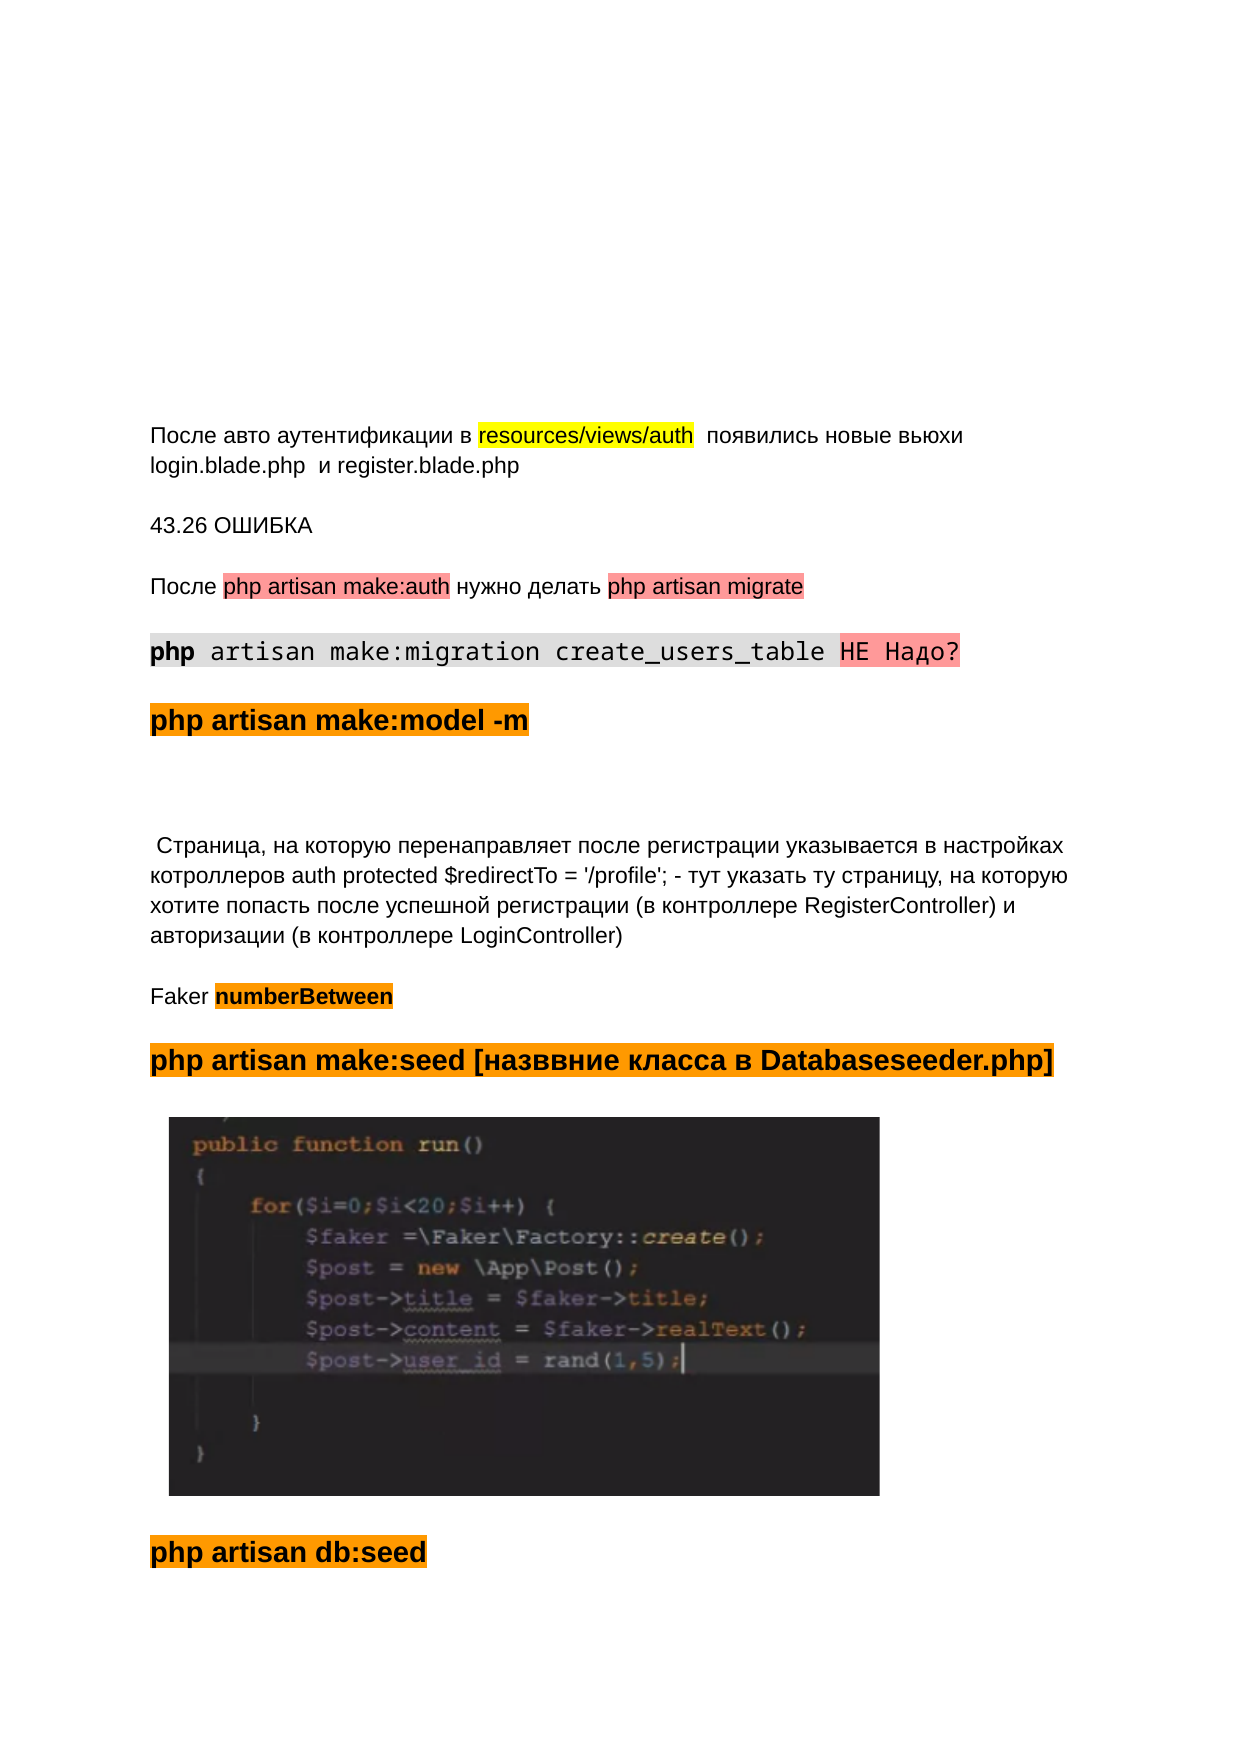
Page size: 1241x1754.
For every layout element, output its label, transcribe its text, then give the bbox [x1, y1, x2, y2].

text 43.26 ОШИБКА [150, 512, 1090, 539]
text После авто аутентификации в resources/views/auth появились новые вьюхи login.blade.php и register.blade.php [150, 422, 1090, 478]
text Faker numberBetween [150, 983, 1090, 1009]
picture [168, 1117, 880, 1496]
text Страница, на которую перенаправляет после регистрации указывается в настройках котроллеров auth protected $redirectTo = '/profile'; - тут указать ту страницу, на которую хотите попасть после успешной регистрации (в контроллере RegisterController) и авторизации (в контроллере LoginController) [150, 832, 1090, 949]
text php artisan db:seed [150, 1535, 1090, 1568]
text php artisan make:seed [назввние класса в Databaseseeder.php] [150, 1043, 1090, 1077]
text После php artisan make:auth нужно делать php artisan migrate [150, 573, 1090, 599]
text php artisan make:model -m [150, 703, 1090, 736]
text php artisan make:migration create_users_table НЕ Надо? [150, 633, 1090, 667]
